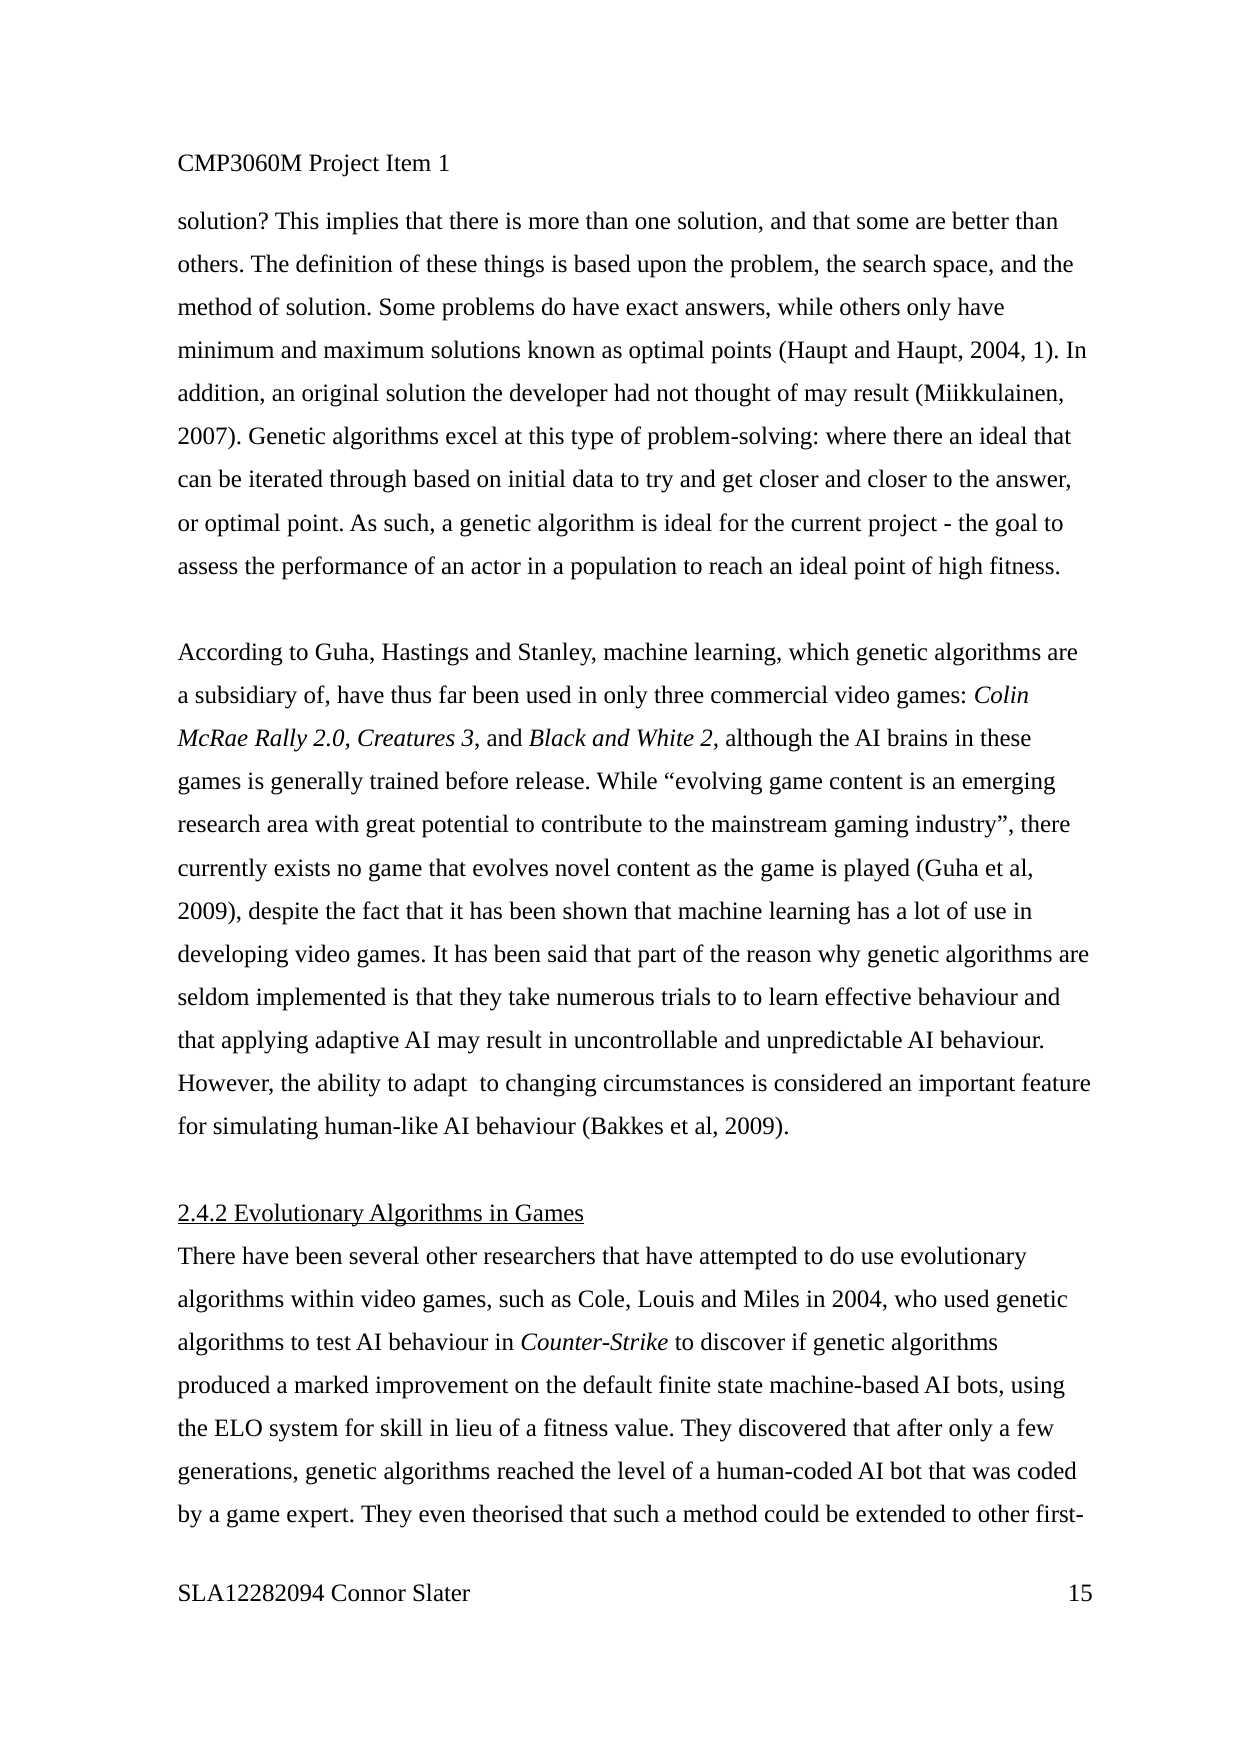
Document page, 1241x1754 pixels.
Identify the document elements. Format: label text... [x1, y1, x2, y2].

text 2.4.2 Evolutionary Algorithms in Games [177, 1198, 1093, 1226]
text There have been several other researchers that have attempted to do use evolutionary algorithms within video games, such as Cole, Louis and Miles in 2004, who used genetic algorithms to test AI behaviour in Counter-Strike to discover if genetic algorithms produced a marked improvement on the default finite state machine-based AI bots, using the ELO system for skill in lieu of a fitness value. They discovered that after only a few generations, genetic algorithms reached the level of a human-coded AI bot that was coded by a game expert. They even theorised that such a method could be extended to other first- [177, 1241, 1093, 1528]
text solution? This implies that there is more than one solution, and that some are better than others. The definition of these things is based upon the problem, the search space, and the method of solution. Some problems do have exact answers, while others only have minimum and maximum solutions known as optimal points (Haupt and Haupt, 2004, 1). In addition, an original solution the developer had not thought of may result (Miikkulainen, 2007). Genetic algorithms excel at this type of problem-solving: where there an ideal that can be iterated through based on initial data to try and get closer and closer to the answer, or optimal point. As such, a genetic algorithm is ideal for the current project - the goal to assess the performance of an actor in a population to reach an ideal point of high fitness. [177, 206, 1093, 579]
text According to Guha, Hastings and Stanley, machine learning, which genetic algorithms are a subsidiary of, have thus far been used in only three commercial video games: Colin McRae Rally 2.0, Creatures 3, and Black and White 2, although the AI brains in these games is generally trained before release. While “evolving game content is an emerging research area with great potential to contribute to the mainstream gaming industry”, there currently exists no game that evolves novel content as the game is played (Guha et al, 2009), despite the fact that it has been shown that machine learning has a lot of use in developing video games. It has been said that part of the reason why genetic algorithms are seldom implemented is that they take numerous trials to to learn effective behaviour and that applying adaptive AI may result in uncontrollable and unpredictable AI behaviour. However, the ability to adapt to changing circumstances is considered an important feature for simulating human-like AI behaviour (Bakkes et al, 2009). [177, 637, 1093, 1140]
